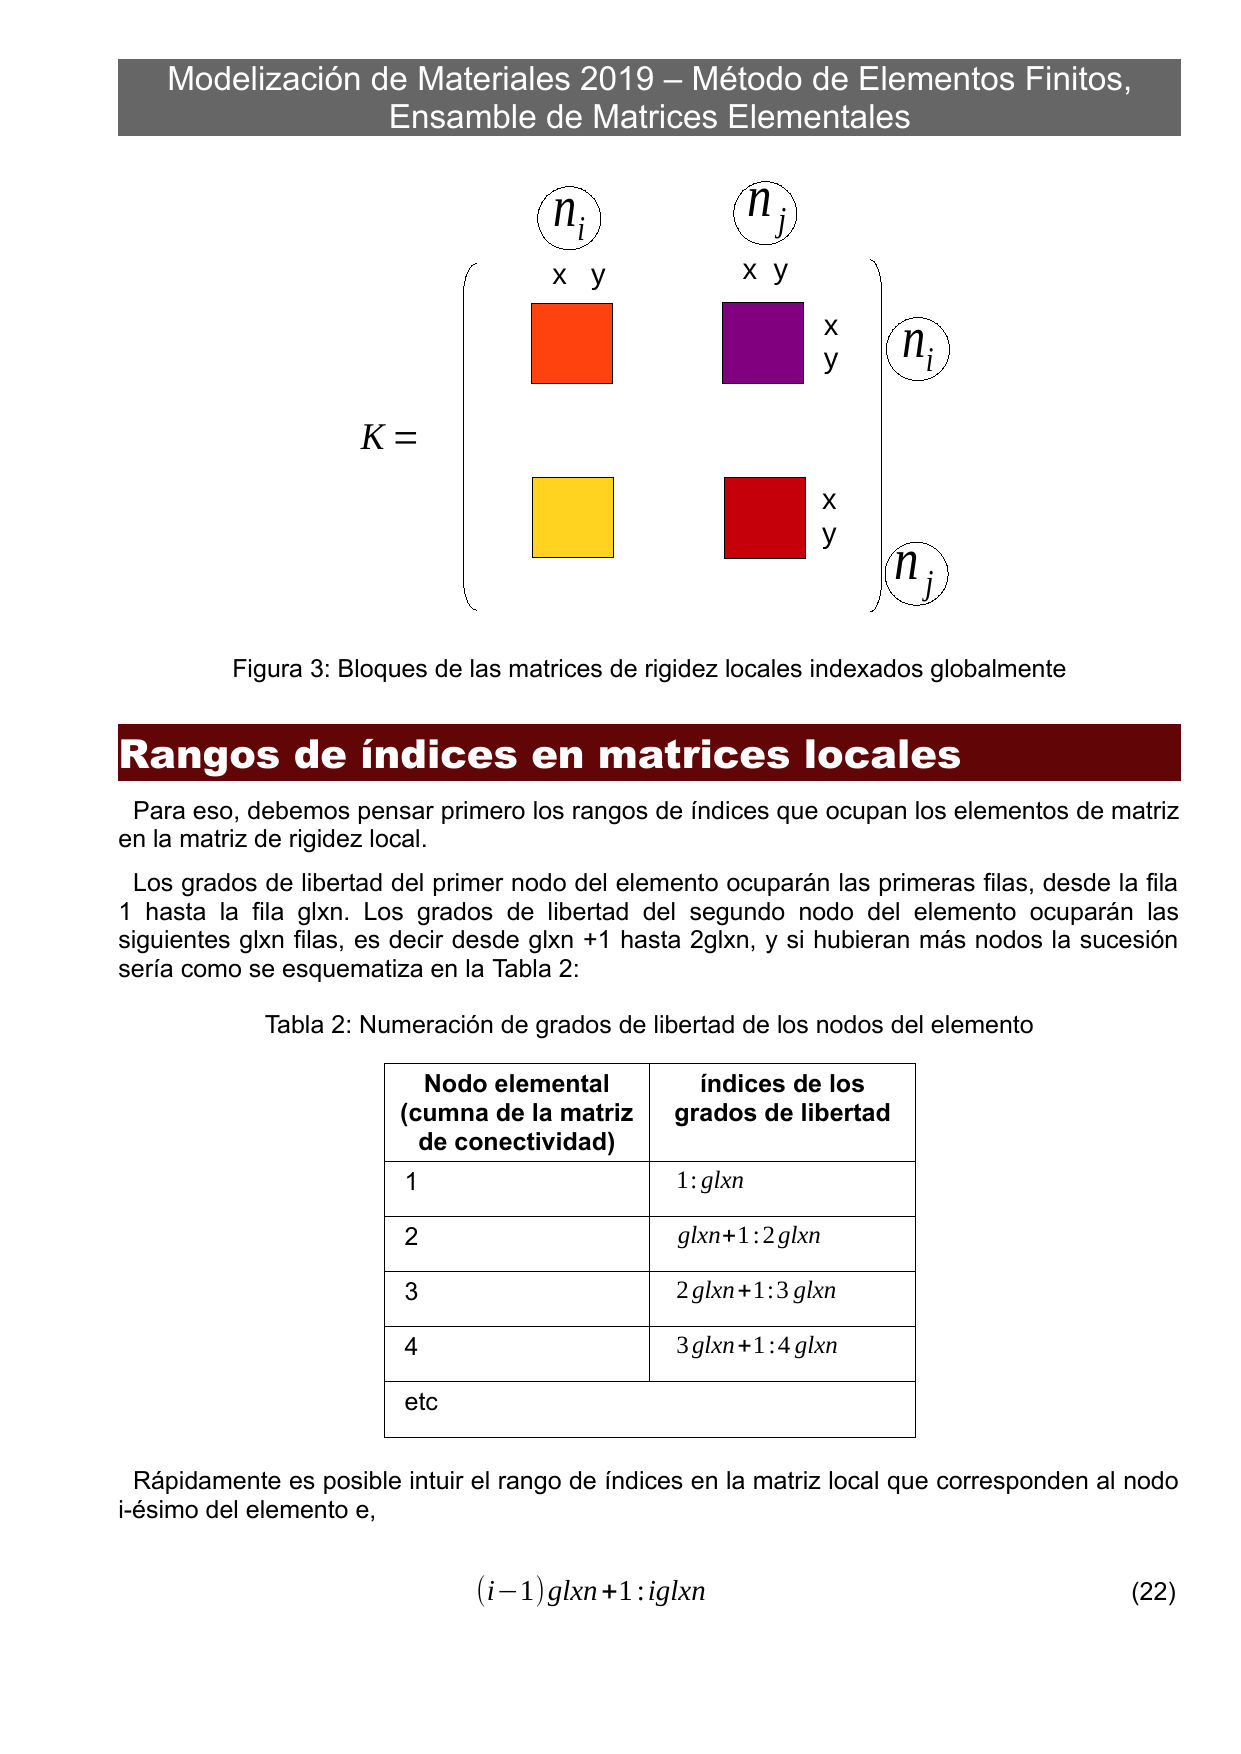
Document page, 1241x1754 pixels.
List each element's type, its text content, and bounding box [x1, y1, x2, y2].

table_cell 1 [385, 1162, 649, 1216]
table_header índices de los grados de libertad [650, 1064, 915, 1161]
text Figura 3: Bloques de las matrices de rigidez locales indexados globalmente [118, 654, 1181, 682]
table_cell [650, 1272, 915, 1326]
table_header (22) [1063, 1568, 1181, 1614]
table_cell 3 [385, 1272, 649, 1326]
subtitle Rangos de índices en matrices locales [118, 724, 1181, 781]
table_cell etc [385, 1382, 915, 1437]
text Tabla 2: Numeración de grados de libertad de los nodos del elemento [118, 1010, 1181, 1039]
table_header [118, 1568, 1063, 1614]
text Rápidamente es posible intuir el rango de índices en la matriz local que corresponden al nodo i-ésimo del elemento e, [118, 1466, 1181, 1524]
table_cell [650, 1217, 915, 1271]
text Los grados de libertad del primer nodo del elemento ocuparán las primeras filas, desde la fila 1 hasta la fila glxn. Los grados de libertad del segundo nodo del elemento ocuparán las siguientes glxn filas, es decir desde glxn +1 hasta 2glxn, y si hubieran más nodos la sucesión sería como se esquematiza en la Tabla 2: [118, 868, 1181, 983]
table_cell 2 [385, 1217, 649, 1271]
table_header Nodo elemental (cumna de la matriz de conectividad) [385, 1064, 649, 1161]
table_cell 4 [385, 1327, 649, 1381]
text Para eso, debemos pensar primero los rangos de índices que ocupan los elementos de matriz en la matriz de rigidez local. [118, 796, 1181, 853]
table_cell [650, 1327, 915, 1381]
table_cell [650, 1162, 915, 1216]
